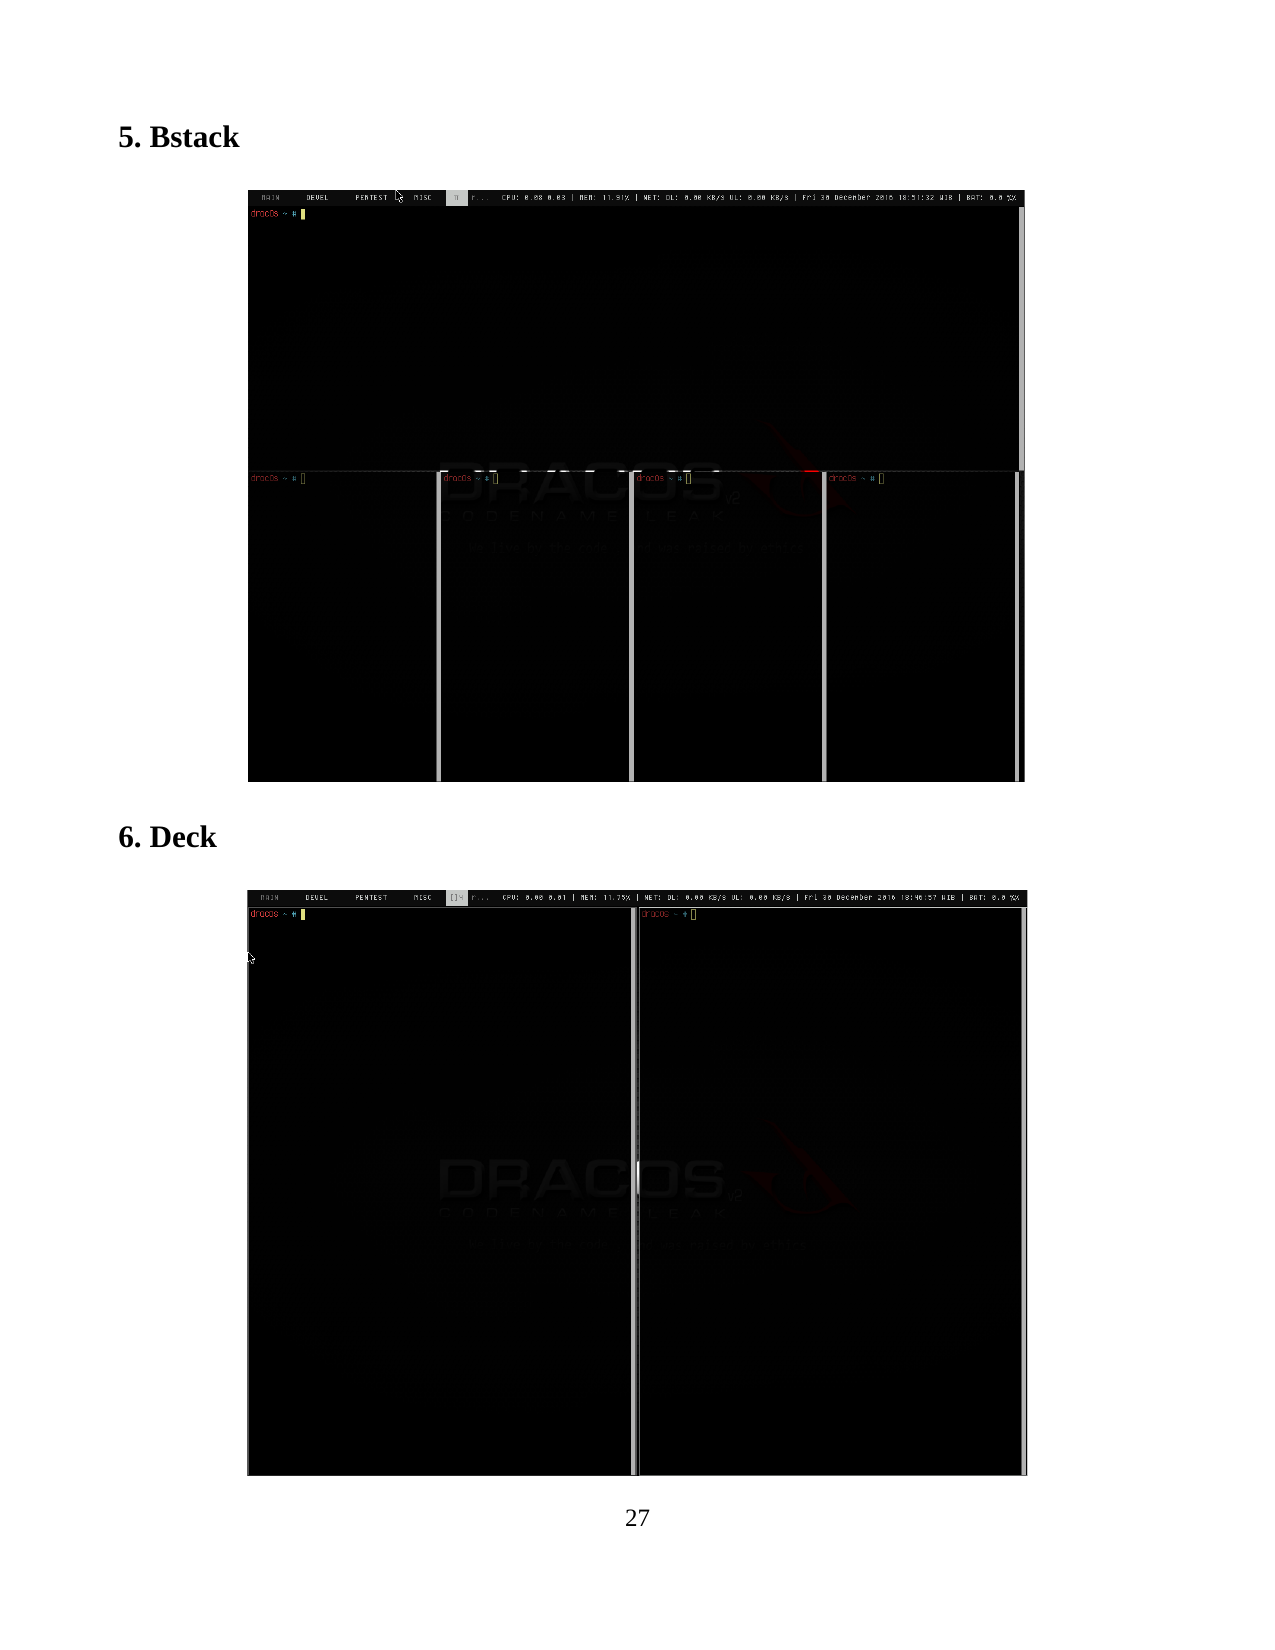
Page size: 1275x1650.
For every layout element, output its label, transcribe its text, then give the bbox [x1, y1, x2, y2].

text 5. Bstack [118, 118, 1157, 154]
text 6. Deck [118, 818, 1157, 854]
picture [248, 190, 1025, 782]
picture [247, 890, 1028, 1476]
